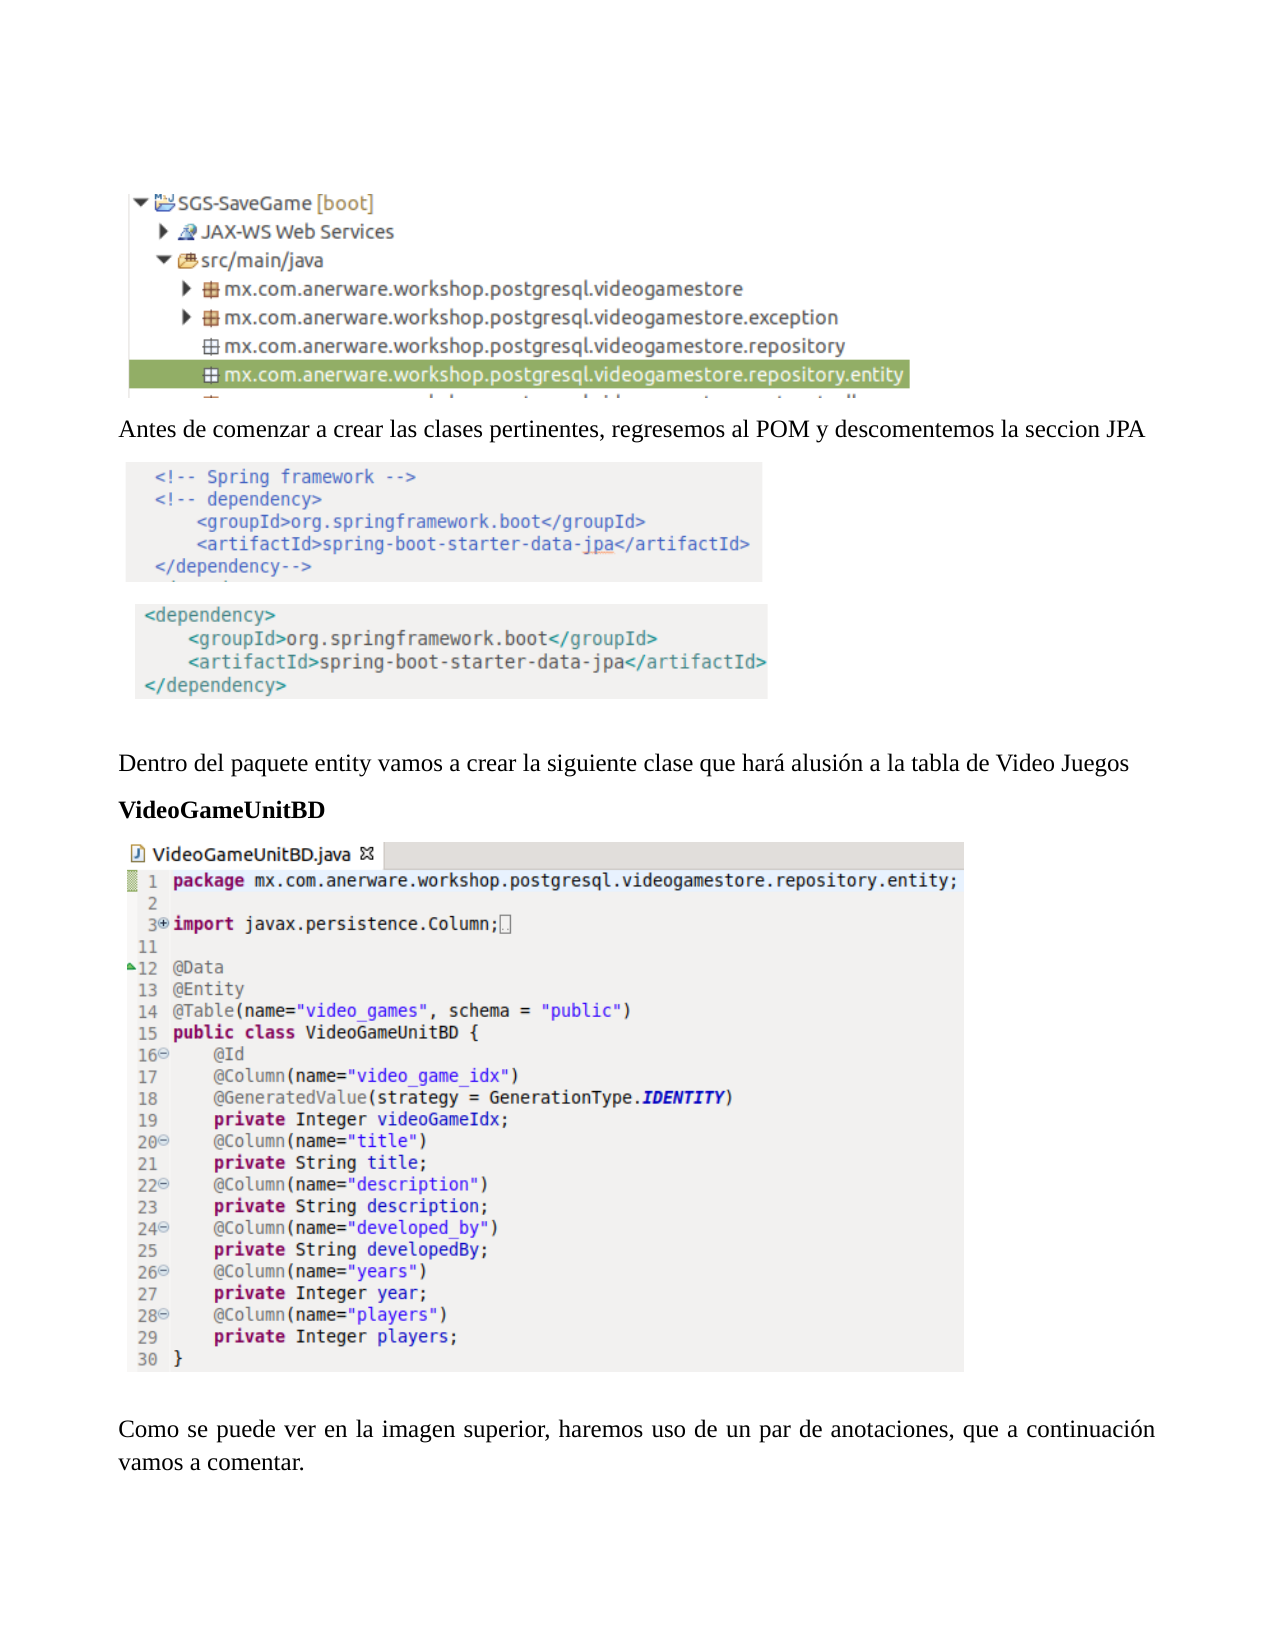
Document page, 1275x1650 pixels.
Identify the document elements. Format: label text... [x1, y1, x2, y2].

text Antes de comenzar a crear las clases pertinentes, regresemos al POM y descomentemos la seccion JPA [118, 414, 1157, 443]
picture [125, 462, 763, 582]
text Dentro del paquete entity vamos a crear la siguiente clase que hará alusión a la tabla de Video Juegos [118, 748, 1157, 776]
text VideoGameUnitBD [118, 795, 1157, 824]
picture [128, 194, 910, 398]
text Como se puede ver en la imagen superior, haremos uso de un par de anotaciones, que a continuación vamos a comentar. [118, 1414, 1157, 1476]
picture [135, 604, 768, 699]
picture [127, 842, 964, 1372]
